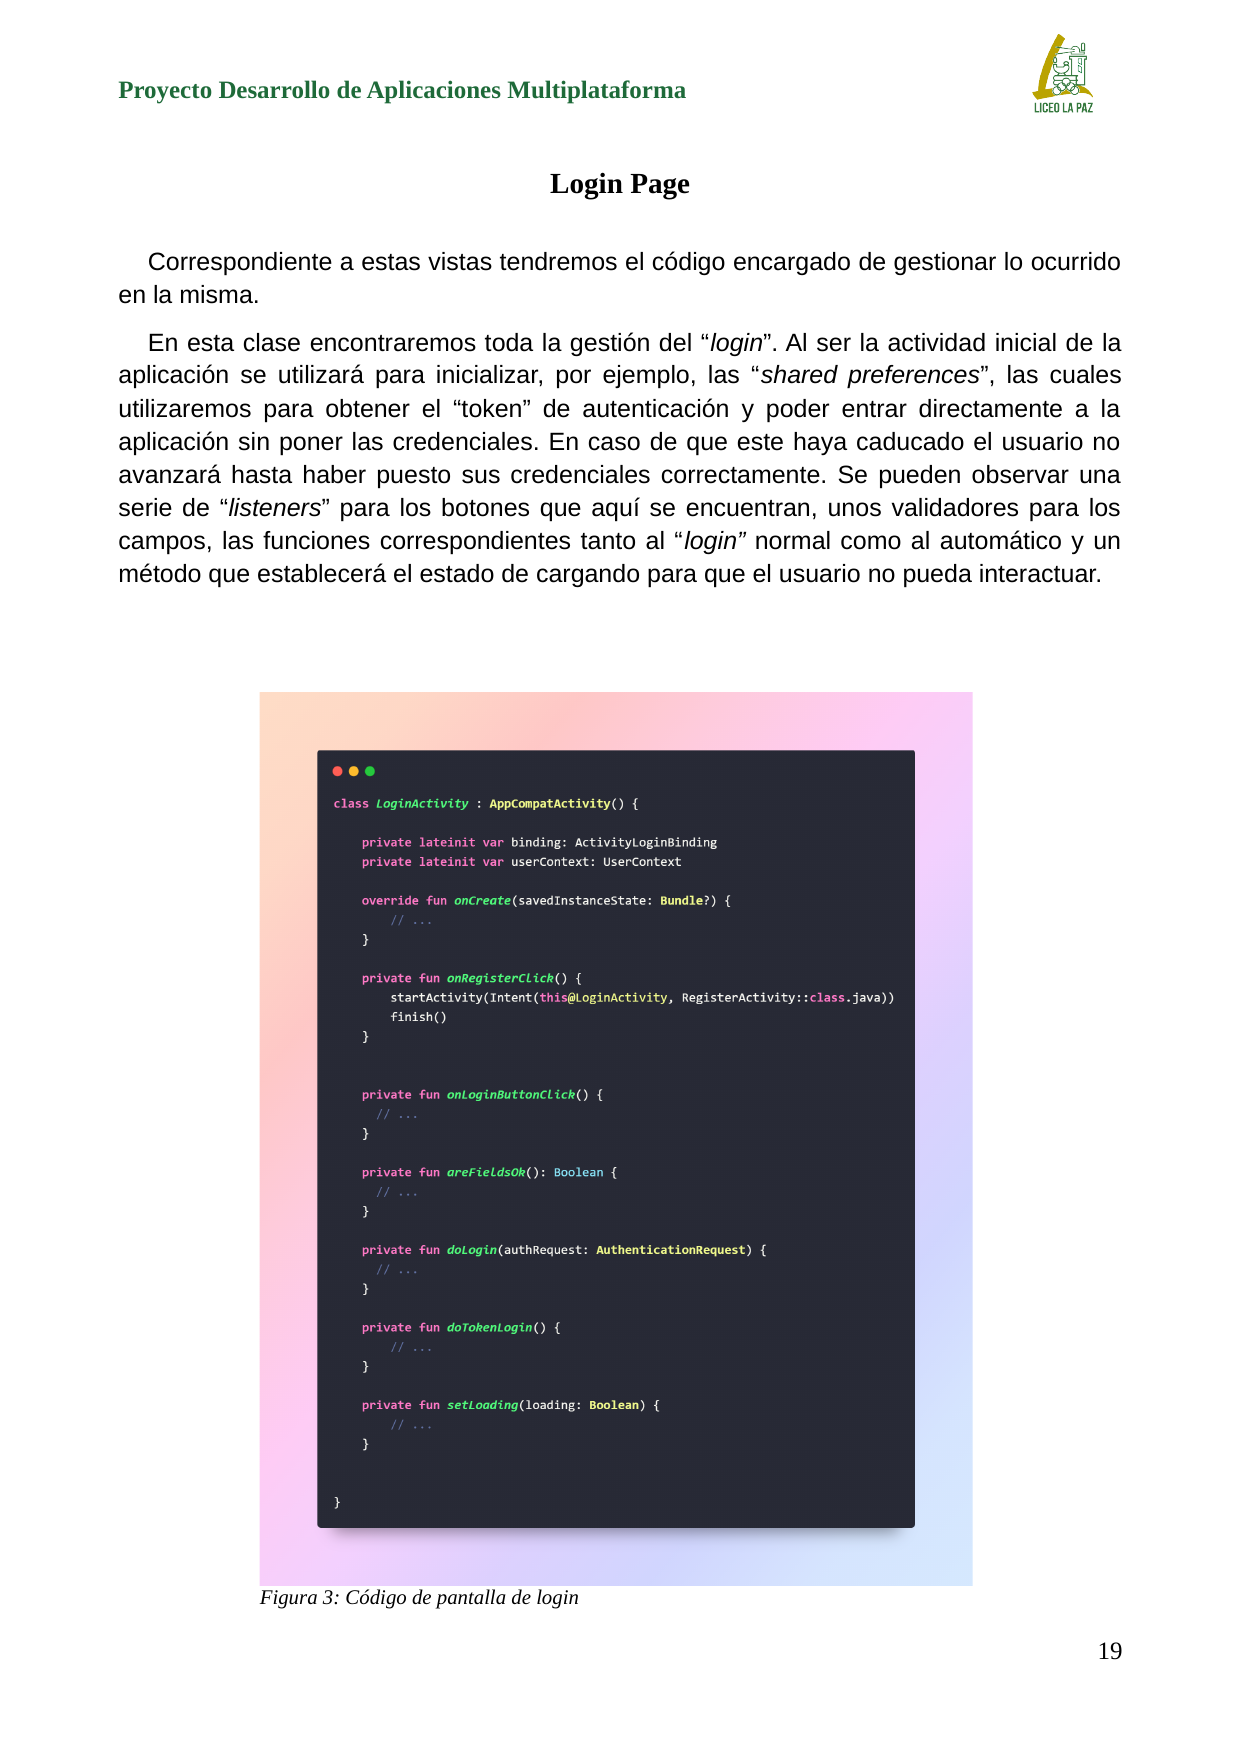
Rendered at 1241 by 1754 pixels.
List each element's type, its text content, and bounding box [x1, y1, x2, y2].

picture [259, 692, 973, 1586]
text En esta clase encontraremos toda la gestión del “login”. Al ser la actividad inicial de la aplicación se utilizará para inicializar, por ejemplo, las “shared preferences”, las cuales utilizaremos para obtener el “token” de autenticación y poder entrar directamente a la aplicación sin poner las credenciales. En caso de que este haya caducado el usuario no avanzará hasta haber puesto sus credenciales correctamente. Se pueden observar una serie de “listeners” para los botones que aquí se encuentran, unos validadores para los campos, las funciones correspondientes tanto al “login” normal como al automático y un método que establecerá el estado de cargando para que el usuario no pueda interactuar. [118, 327, 1122, 587]
picture [1025, 26, 1100, 121]
text Figura 3: Código de pantalla de login [259, 1586, 973, 1609]
subtitle Login Page [118, 166, 1122, 199]
text Correspondiente a estas vistas tendremos el código encargado de gestionar lo ocurrido en la misma. [118, 247, 1122, 309]
